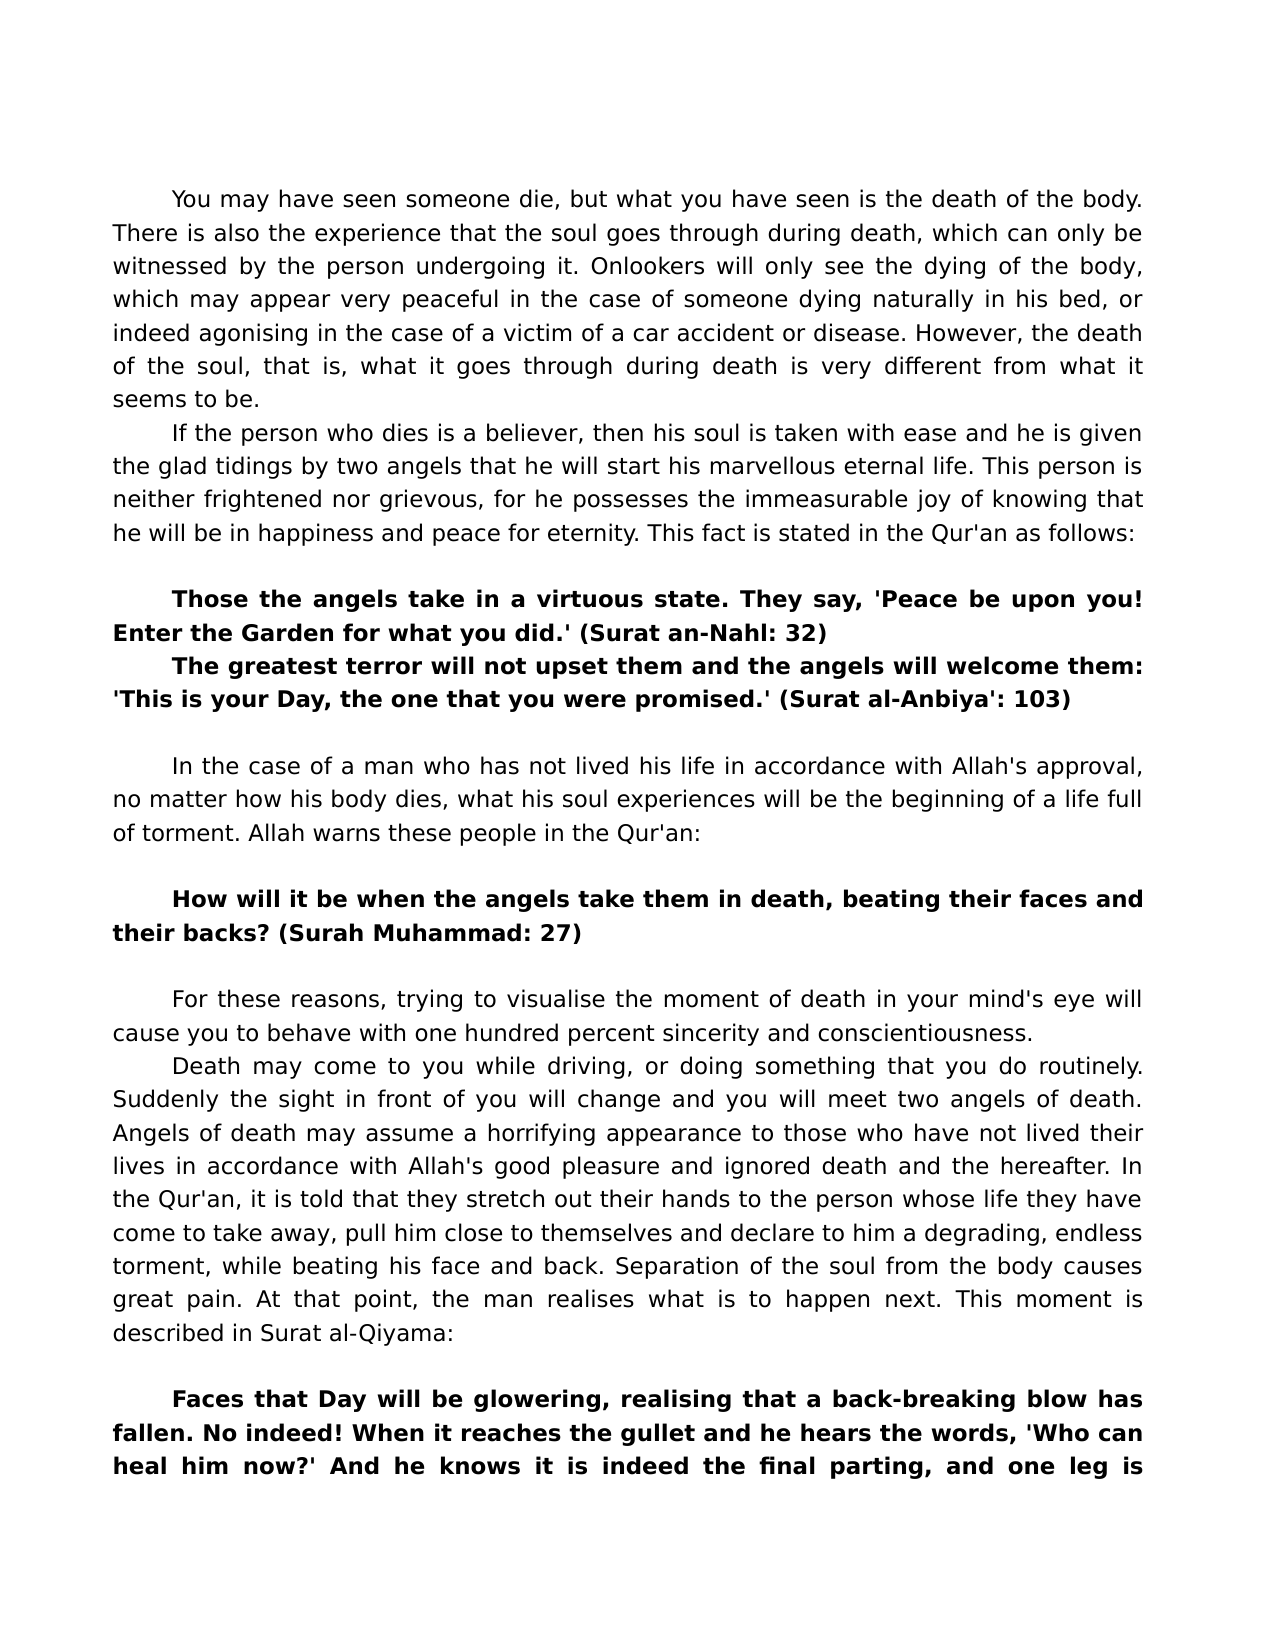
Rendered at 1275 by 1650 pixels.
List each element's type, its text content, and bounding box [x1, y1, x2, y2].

text If the person who dies is a believer, then his soul is taken with ease and he is given the glad tidings by two angels that he will start his marvellous eternal life. This person is neither frightened nor grievous, for he possesses the immeasurable joy of knowing that he will be in happiness and peace for eternity. This fact is stated in the Qur'an as follows: [112, 414, 1145, 548]
text Those the angels take in a virtuous state. They say, 'Peace be upon you! Enter the Garden for what you did.' (Surat an-Nahl: 32) [112, 581, 1145, 648]
text Faces that Day will be glowering, realising that a back-breaking blow has fallen. No indeed! When it reaches the gullet and he hears the words, 'Who can heal him now?' And he knows it is indeed the final parting, and one leg is [112, 1381, 1145, 1481]
text The greatest terror will not upset them and the angels will welcome them: 'This is your Day, the one that you were promised.' (Surat al-Anbiya': 103) [112, 648, 1145, 714]
text How will it be when the angels take them in death, beating their faces and their backs? (Surah Muhammad: 27) [112, 881, 1145, 948]
text In the case of a man who has not lived his life in accordance with Allah's approval, no matter how his body dies, what his soul experiences will be the beginning of a life full of torment. Allah warns these people in the Qur'an: [112, 748, 1145, 848]
text Death may come to you while driving, or doing something that you do routinely. Suddenly the sight in front of you will change and you will meet two angels of death. Angels of death may assume a horrifying appearance to those who have not lived their lives in accordance with Allah's good pleasure and ignored death and the hereafter. In the Qur'an, it is told that they stretch out their hands to the person whose life they have come to take away, pull him close to themselves and declare to him a degrading, endless torment, while beating his face and back. Separation of the soul from the body causes great pain. At that point, the man realises what is to happen next. This moment is described in Surat al-Qiyama: [112, 1048, 1145, 1348]
text For these reasons, trying to visualise the moment of death in your mind's eye will cause you to behave with one hundred percent sincerity and conscientiousness. [112, 981, 1145, 1048]
text You may have seen someone die, but what you have seen is the death of the body. There is also the experience that the soul goes through during death, which can only be witnessed by the person undergoing it. Onlookers will only see the dying of the body, which may appear very peaceful in the case of someone dying naturally in his bed, or indeed agonising in the case of a victim of a car accident or disease. However, the death of the soul, that is, what it goes through during death is very different from what it seems to be. [112, 181, 1145, 414]
